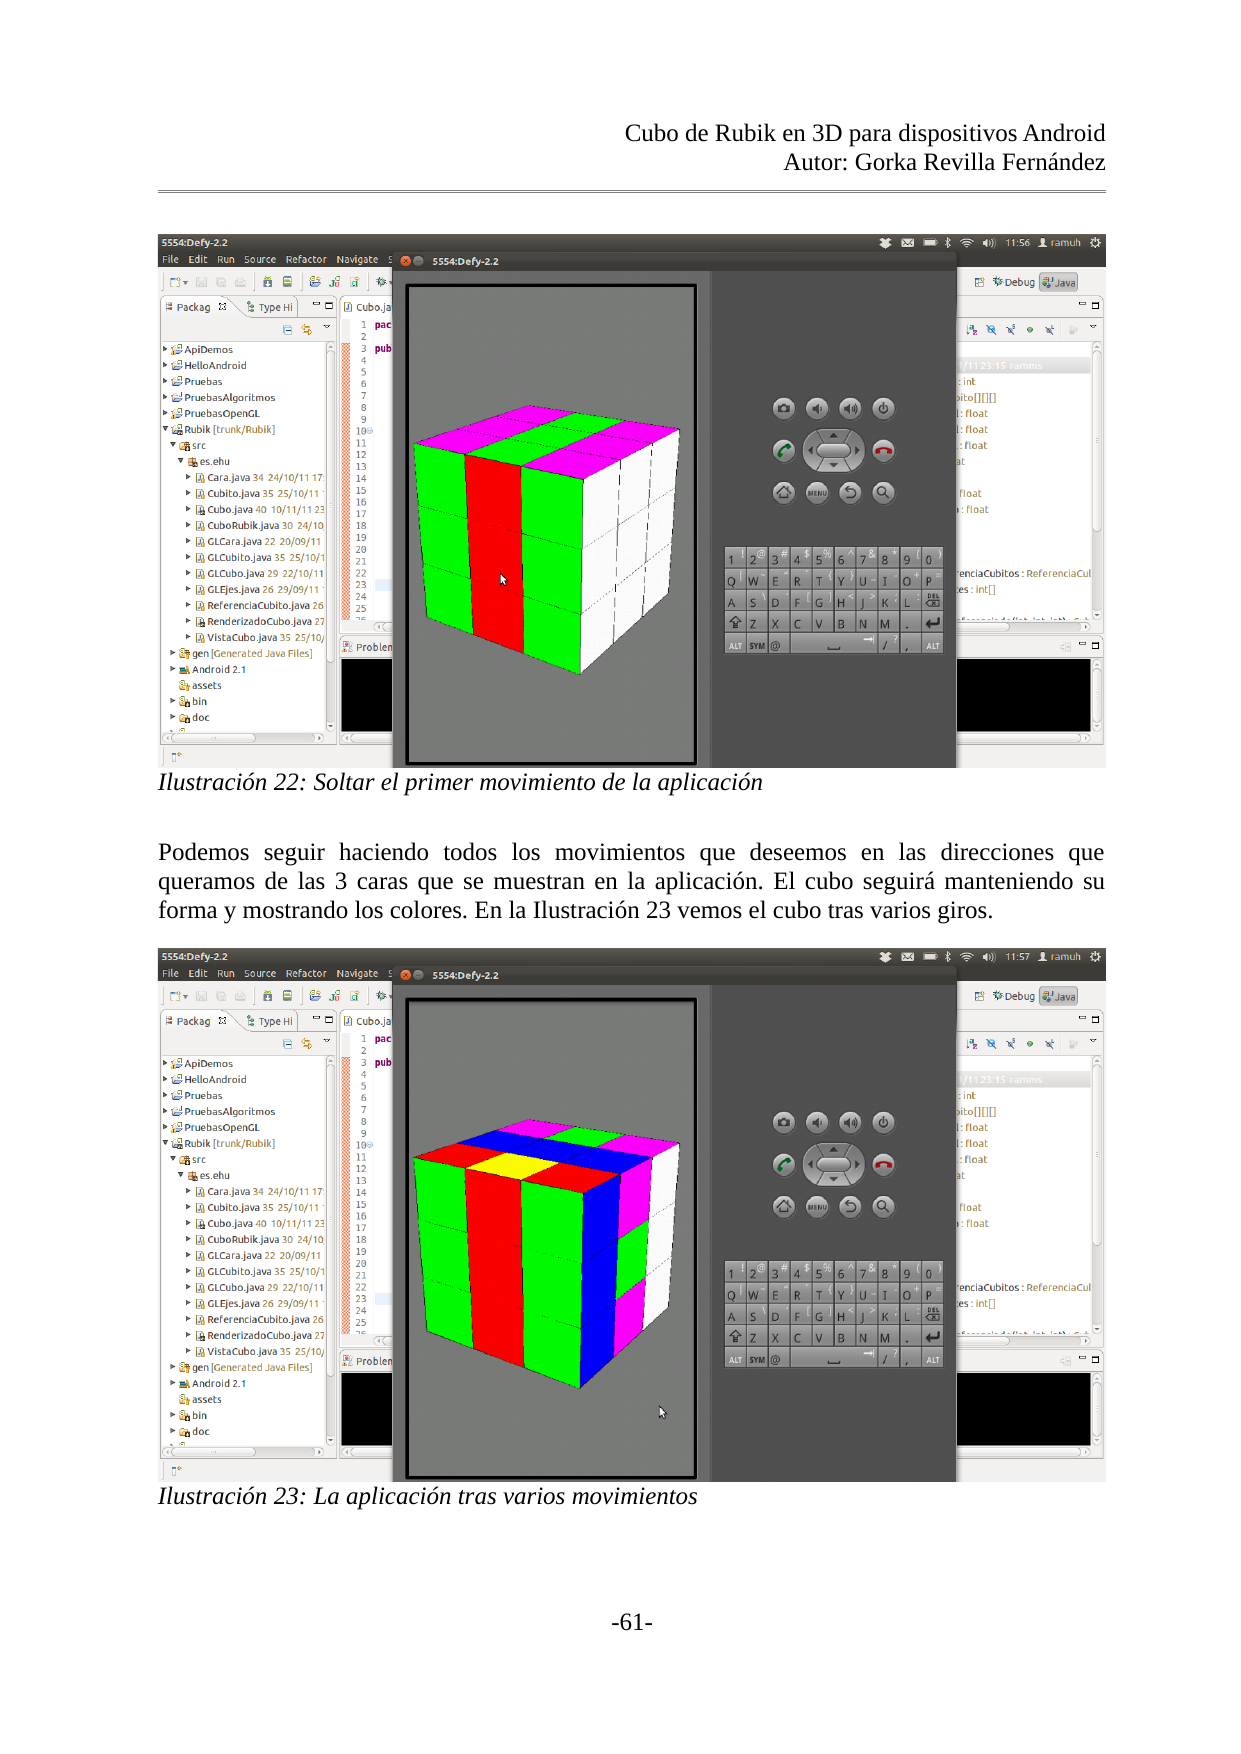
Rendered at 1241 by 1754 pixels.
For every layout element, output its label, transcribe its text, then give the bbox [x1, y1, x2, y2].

picture [157, 234, 1106, 768]
text Ilustración 23: La aplicación tras varios movimientos [158, 1482, 1106, 1510]
text Podemos seguir haciendo todos los movimientos que deseemos en las direcciones que queramos de las 3 caras que se muestran en la aplicación. El cubo seguirá manteniendo su forma y mostrando los colores. En la Ilustración 23 vemos el cubo tras varios giros. [158, 837, 1106, 923]
picture [157, 948, 1106, 1482]
text Ilustración 22: Soltar el primer movimiento de la aplicación [158, 768, 1106, 796]
